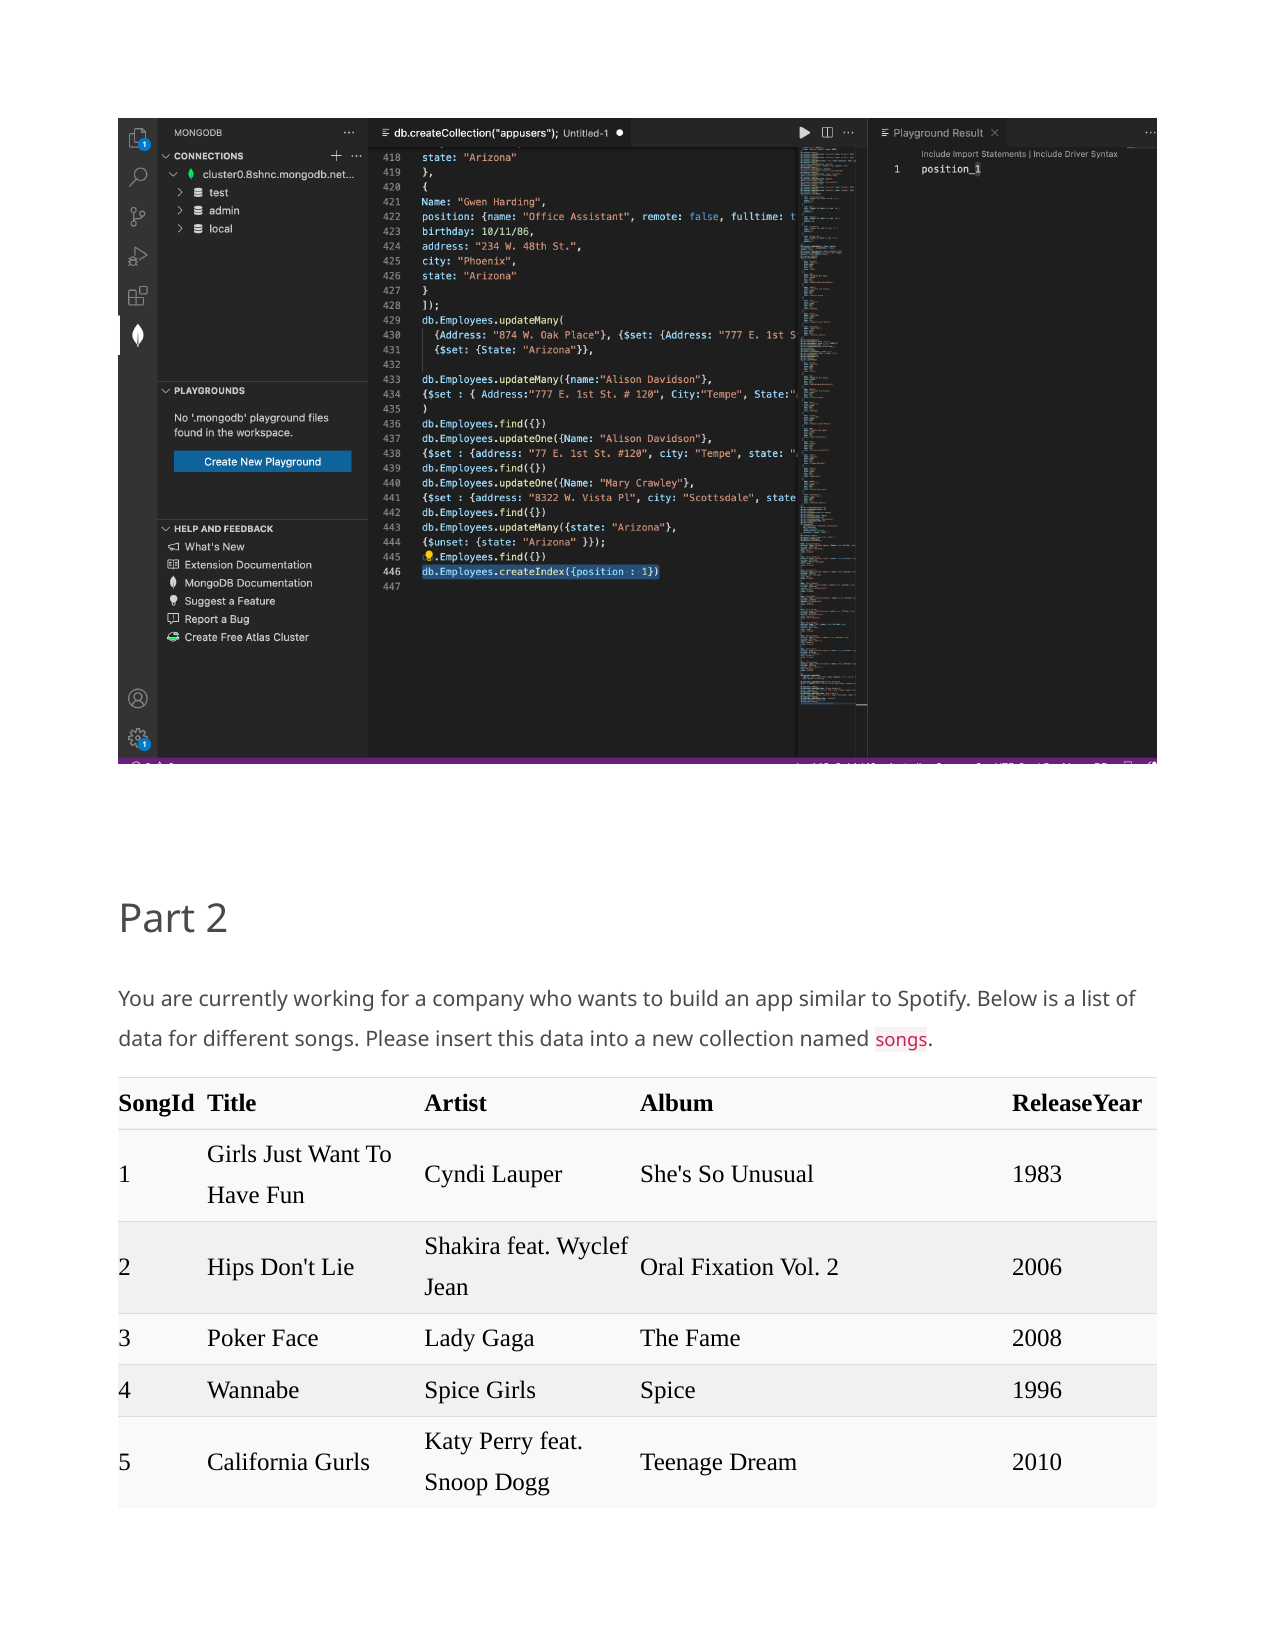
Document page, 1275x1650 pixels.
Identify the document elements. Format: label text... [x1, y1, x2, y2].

table_header Album [640, 1078, 1012, 1128]
table_cell Spice Girls [424, 1365, 640, 1416]
table_cell Oral Fixation Vol. 2 [640, 1222, 1012, 1313]
table_cell 1983 [1012, 1130, 1157, 1221]
table_header ReleaseYear [1012, 1078, 1157, 1128]
table_cell Lady Gaga [424, 1314, 640, 1364]
table_cell Poker Face [207, 1314, 424, 1364]
table_cell Wannabe [207, 1365, 424, 1416]
table_cell 2006 [1012, 1222, 1157, 1313]
table_cell Shakira feat. Wyclef Jean [424, 1222, 640, 1313]
table_cell Spice [640, 1365, 1012, 1416]
table_cell 2008 [1012, 1314, 1157, 1364]
text You are currently working for a company who wants to build an app similar to Spotify. Below is a list of data for different songs. Please insert this data into a new collection named songs. [118, 984, 1157, 1053]
table_header SongId [118, 1078, 207, 1128]
picture [118, 118, 1157, 764]
table_cell Katy Perry feat. Snoop Dogg [424, 1417, 640, 1508]
table_cell Cyndi Lauper [424, 1130, 640, 1221]
table_header Title [207, 1078, 424, 1128]
table_cell The Fame [640, 1314, 1012, 1364]
table_cell California Gurls [207, 1417, 424, 1508]
table_cell 3 [118, 1314, 207, 1364]
table_cell 4 [118, 1365, 207, 1416]
table_cell 1996 [1012, 1365, 1157, 1416]
table_cell Teenage Dream [640, 1417, 1012, 1508]
table_cell 2 [118, 1222, 207, 1313]
table_header Artist [424, 1078, 640, 1128]
table_cell She's So Unusual [640, 1130, 1012, 1221]
table_cell 1 [118, 1130, 207, 1221]
table_cell 5 [118, 1417, 207, 1508]
table_cell Girls Just Want To Have Fun [207, 1130, 424, 1221]
table_cell Hips Don't Lie [207, 1222, 424, 1313]
table_cell 2010 [1012, 1417, 1157, 1508]
subtitle Part 2 [118, 889, 1157, 944]
